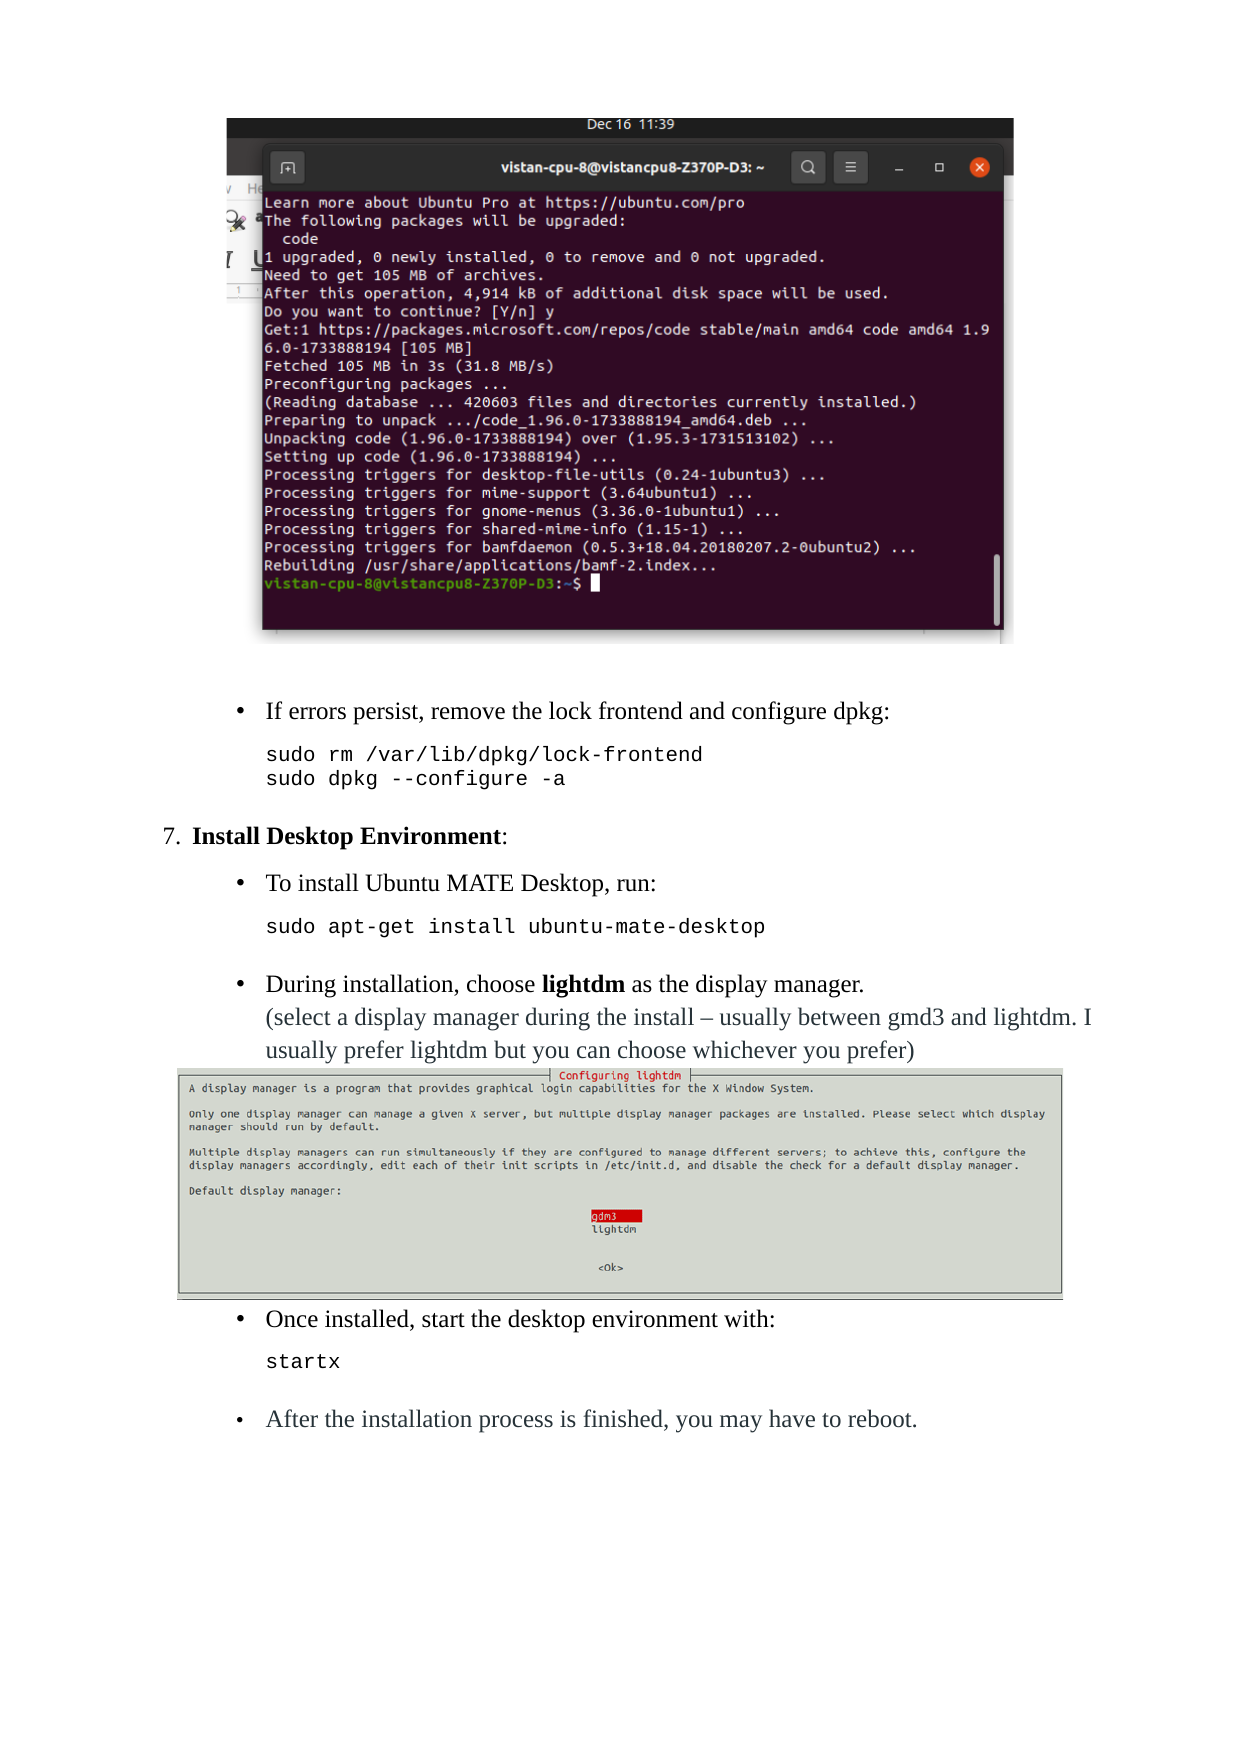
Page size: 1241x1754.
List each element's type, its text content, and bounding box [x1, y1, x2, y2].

list During installation, choose lightdm as the display manager. [236, 969, 1122, 998]
list sudo rm /var/lib/dpkg/lock-frontend [236, 744, 1122, 768]
list After the installation process is finished, you may have to reboot. [236, 1404, 1122, 1433]
list startx [236, 1351, 1122, 1375]
list To install Ubuntu MATE Desktop, run: [236, 868, 1122, 897]
picture [177, 1068, 1064, 1300]
list If errors persist, remove the lock frontend and configure dpkg: [236, 696, 1122, 725]
list sudo apt-get install ubuntu-mate-desktop [236, 916, 1122, 940]
list sudo dpkg --configure -a [236, 768, 1122, 791]
list (select a display manager during the install – usually between gmd3 and lightdm. I usually prefer lightdm but you can choose whichever you prefer) [236, 1002, 1122, 1064]
list Once installed, start the desktop environment with: [236, 1225, 1122, 1332]
list Install Desktop Environment: [162, 821, 1122, 849]
picture [226, 118, 1014, 644]
